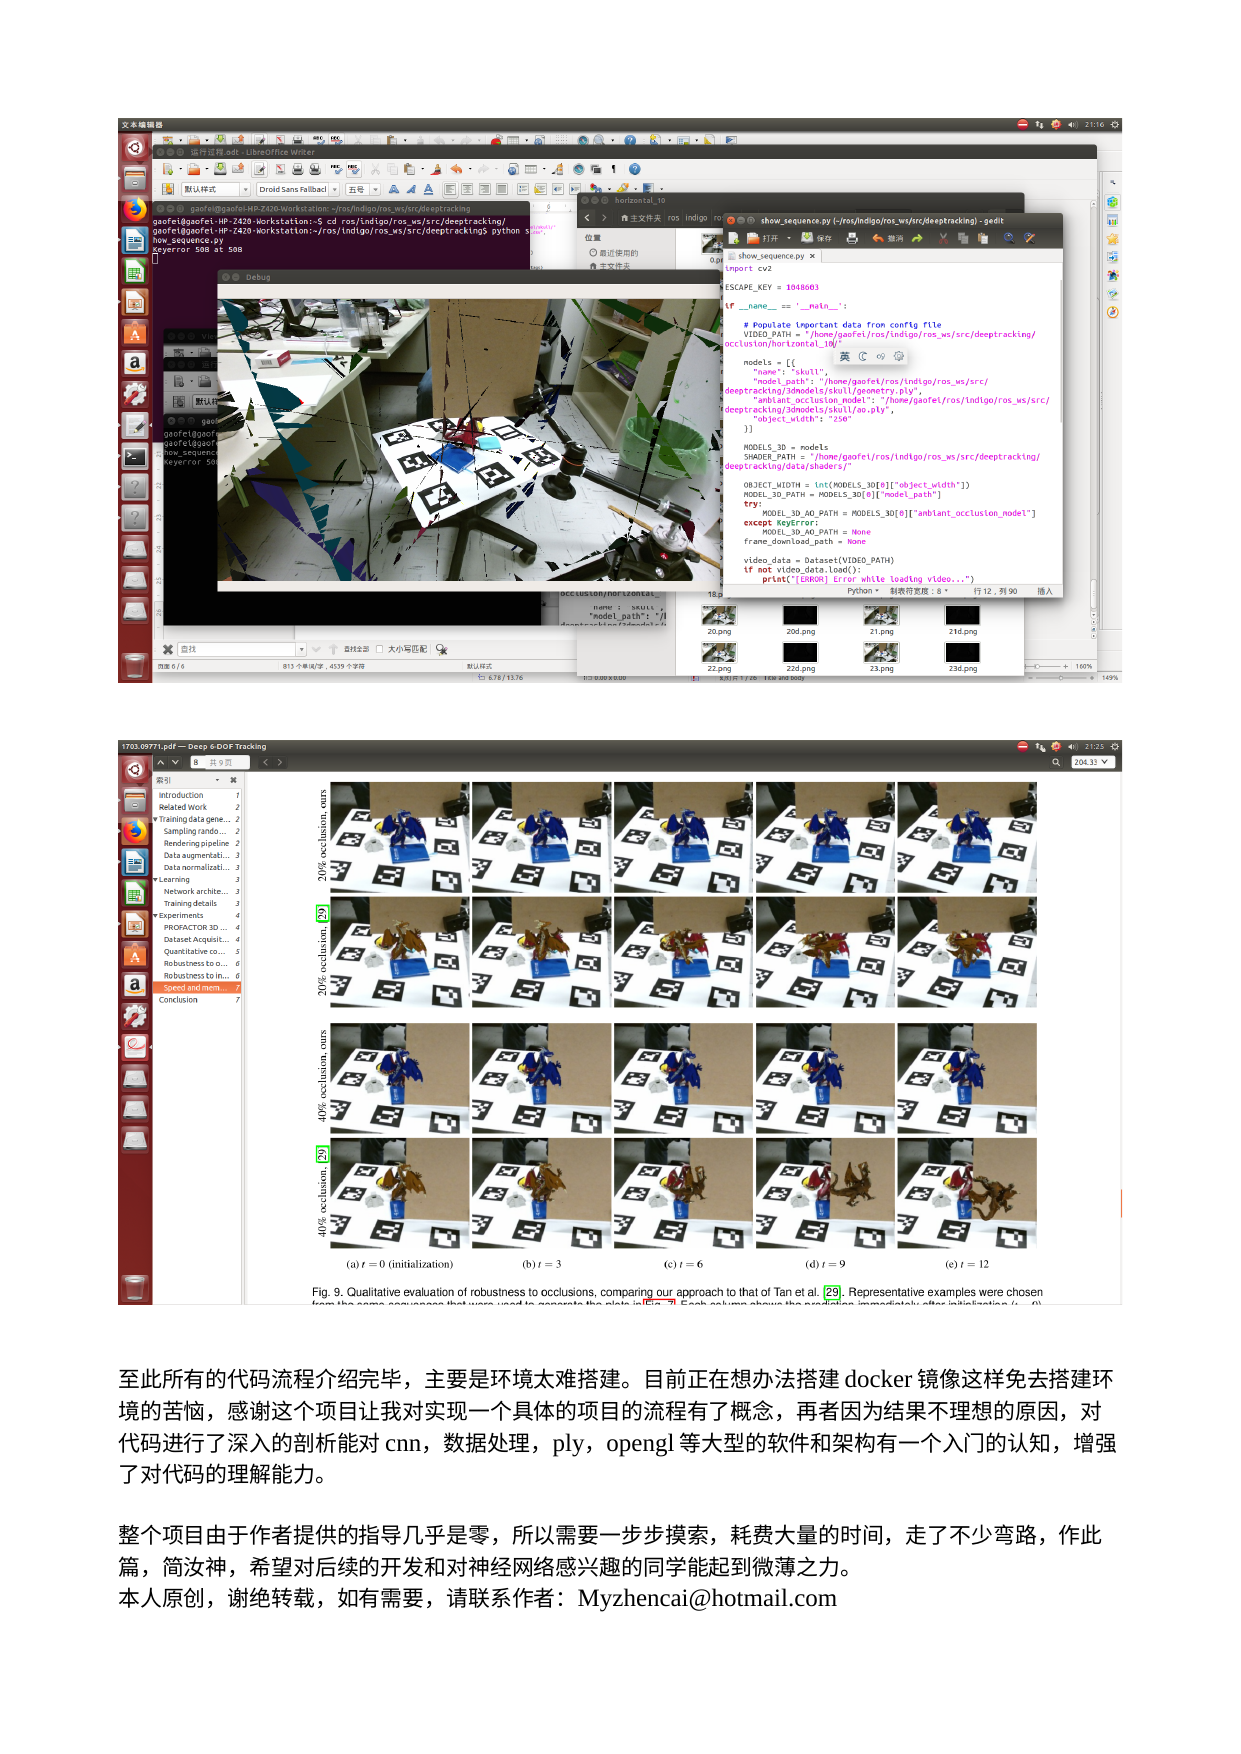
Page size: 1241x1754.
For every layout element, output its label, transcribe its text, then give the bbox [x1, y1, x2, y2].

text 至此所有的代码流程介绍完毕，主要是环境太难搭建。目前正在想办法搭建docker镜像这样免去搭建环境的苦恼，感谢这个项目让我对实现一个具体的项目的流程有了概念，再者因为结果不理想的原因，对代码进行了深入的剖析能对cnn，数据处理，ply，opengl等大型的软件和架构有一个入门的认知，增强了对代码的理解能力。 [118, 1362, 1122, 1489]
text 整个项目由于作者提供的指导几乎是零，所以需要一步步摸索，耗费大量的时间，走了不少弯路，作此篇，简汝神，希望对后续的开发和对神经网络感兴趣的同学能起到微薄之力。 [118, 1518, 1122, 1581]
picture [118, 118, 1123, 683]
picture [118, 740, 1123, 1305]
text 本人原创，谢绝转载，如有需要，请联系作者：Myzhencai@hotmail.com [118, 1581, 1122, 1613]
